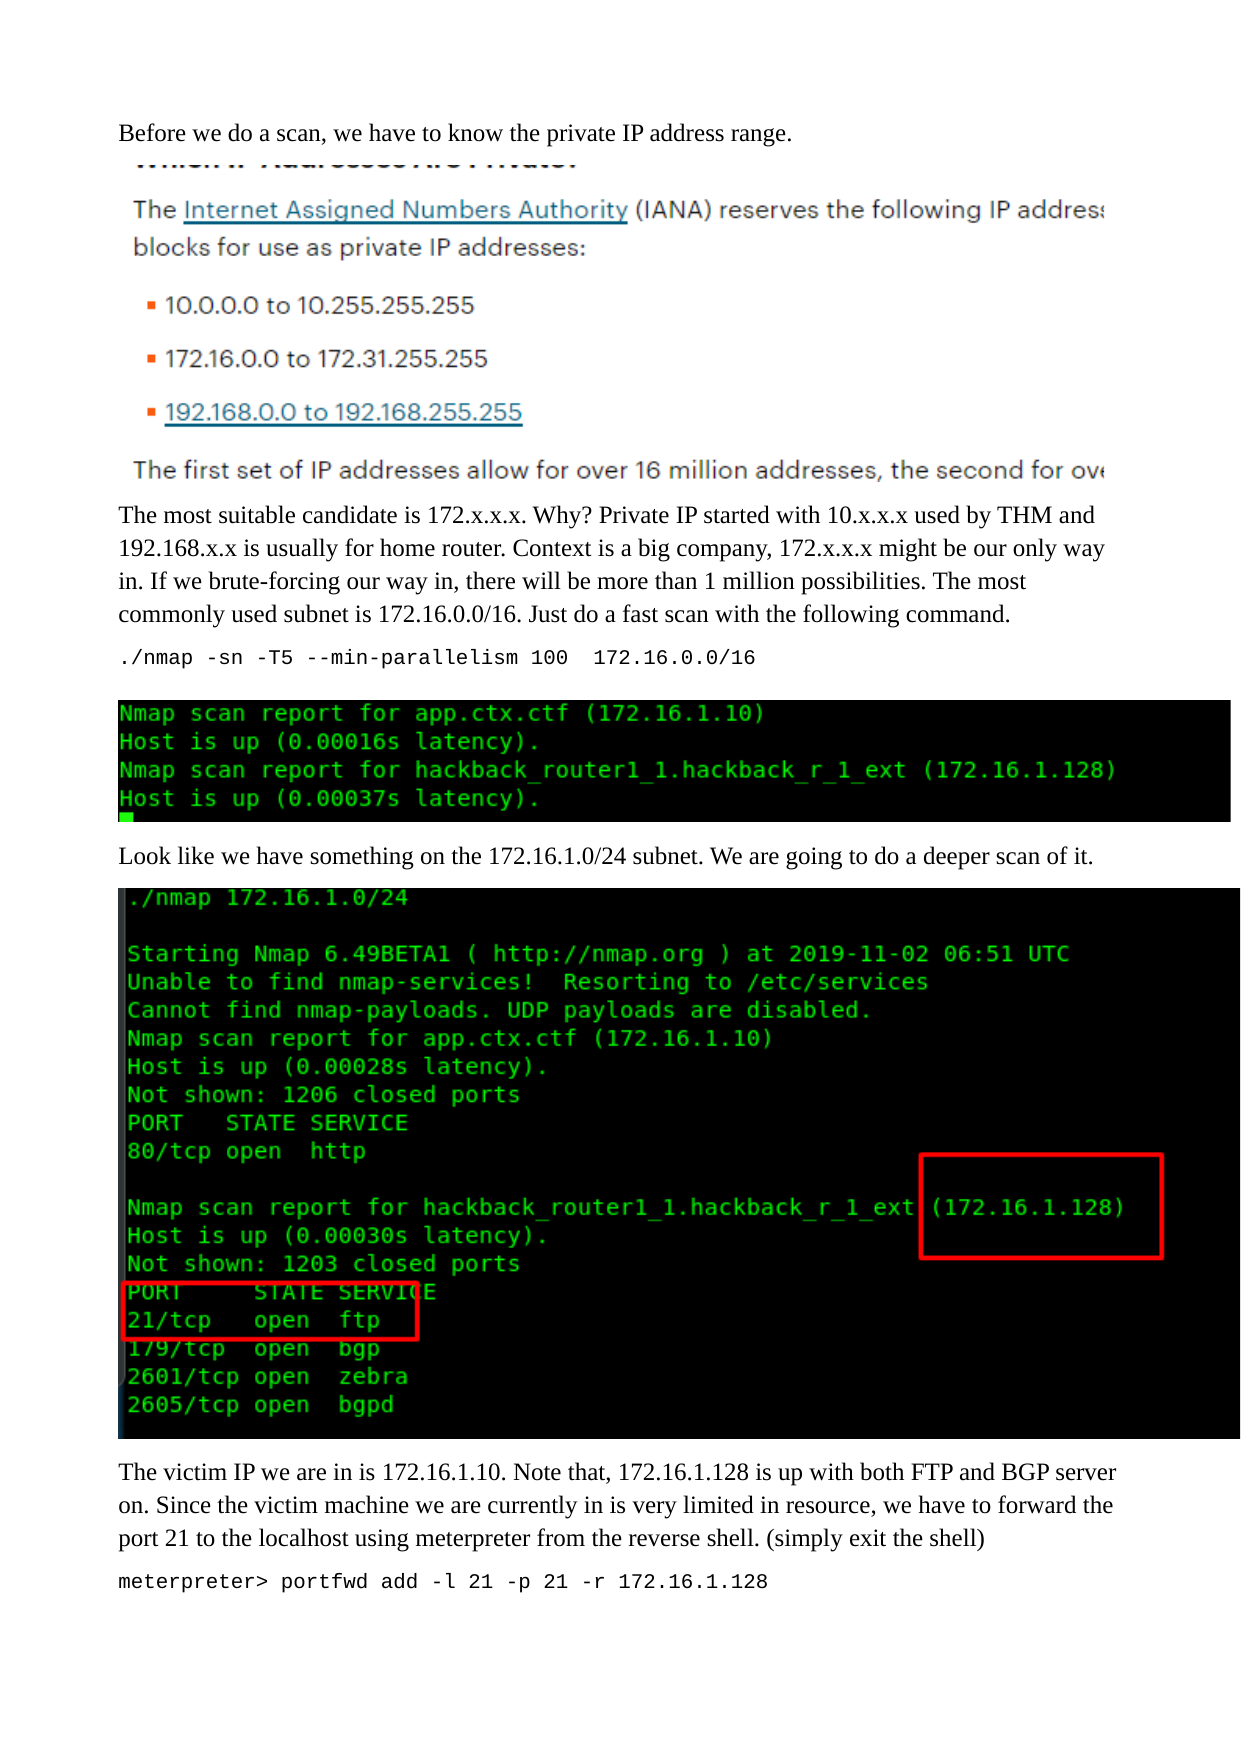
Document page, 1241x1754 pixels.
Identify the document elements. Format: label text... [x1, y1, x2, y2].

picture [118, 700, 1231, 822]
text meterpreter> portfwd add -l 21 -p 21 -r 172.16.1.128 [118, 1571, 1122, 1594]
text Before we do a scan, we have to know the private IP address range. [118, 118, 1122, 147]
text The victim IP we are in is 172.16.1.10. Note that, 172.16.1.128 is up with both FTP and BGP server on. Since the victim machine we are currently in is very limited in resource, we have to forward the port 21 to the localhost using meterpreter from the reverse shell. (simply exit the shell) [118, 1457, 1122, 1552]
text Look like we have something on the 172.16.1.0/24 subnet. We are going to do a deeper scan of it. [118, 841, 1122, 869]
text The most suitable candidate is 172.x.x.x. Why? Private IP started with 10.x.x.x used by THM and 192.168.x.x is usually for home router. Context is a big company, 172.x.x.x might be our only way in. If we brute-forcing our way in, there will be more than 1 million possibilities. The most commonly used subnet is 172.16.0.0/16. Just do a fast scan with the following command. [118, 500, 1122, 628]
picture [118, 888, 1241, 1439]
text ./nmap -sn -T5 --min-parallelism 100 172.16.0.0/16 [118, 647, 1122, 671]
picture [118, 165, 1105, 482]
